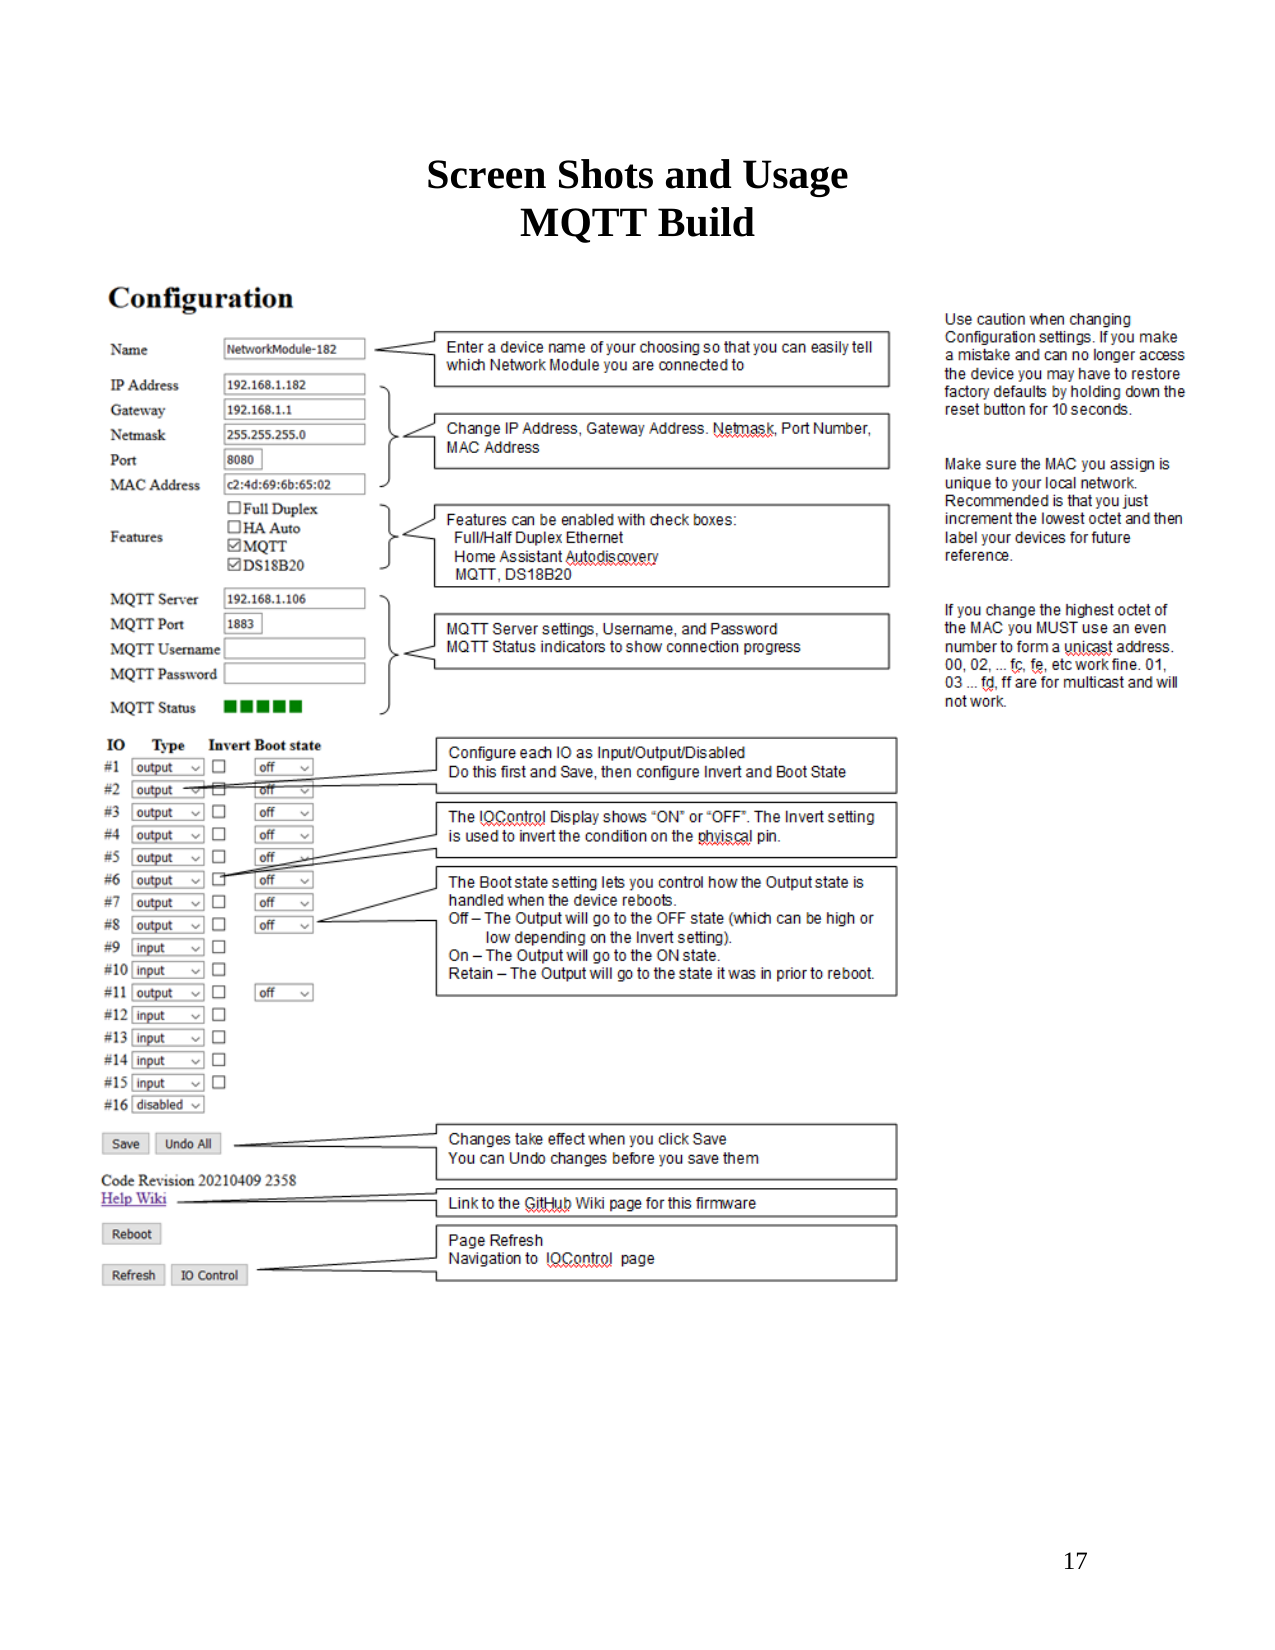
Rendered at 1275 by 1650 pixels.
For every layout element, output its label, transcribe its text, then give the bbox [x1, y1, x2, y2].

text Screen Shots and Usage [187, 150, 1087, 198]
text MQTT Build [187, 198, 1087, 246]
picture [93, 274, 1201, 1300]
